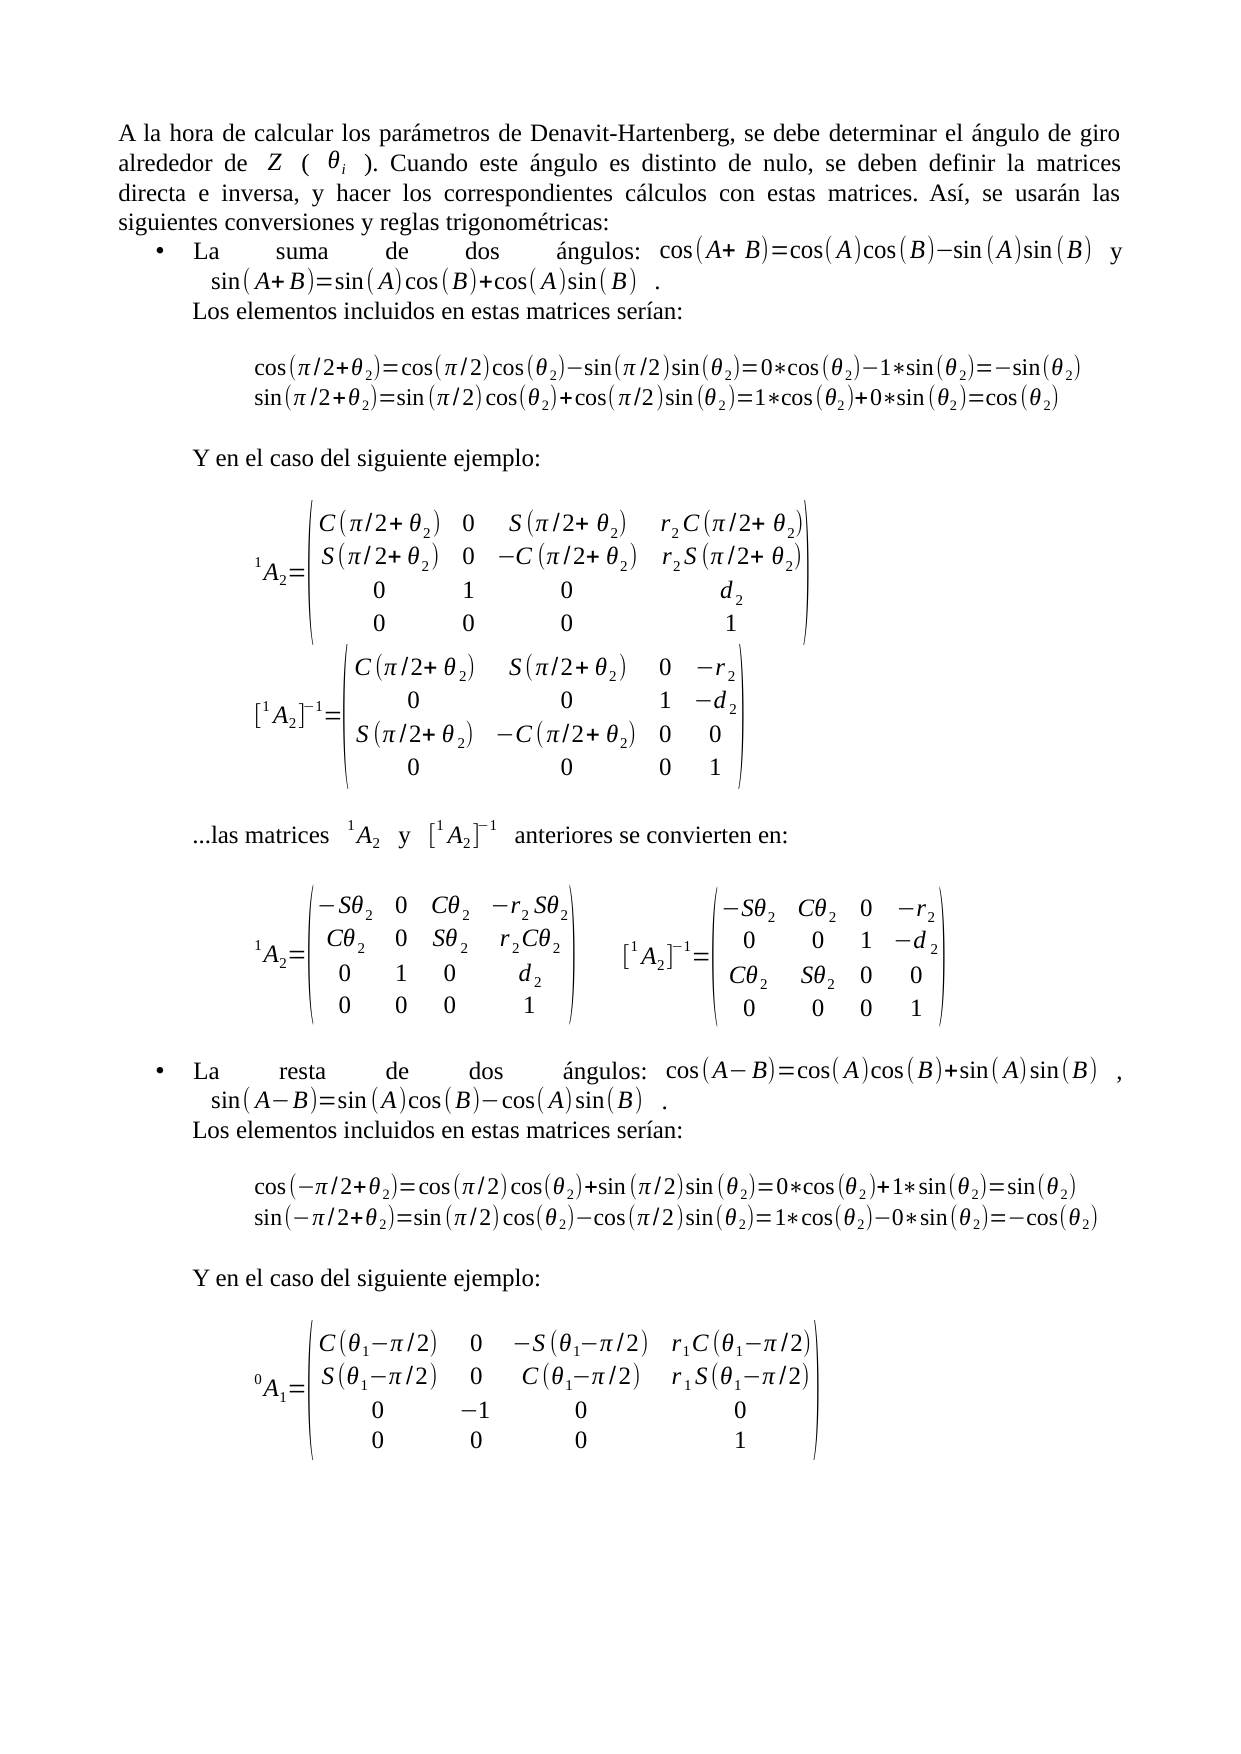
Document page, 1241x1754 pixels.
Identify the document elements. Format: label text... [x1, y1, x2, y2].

text A la hora de calcular los parámetros de Denavit-Hartenberg, se debe determinar el ángulo de giro alrededor de(). Cuando este ángulo es distinto de nulo, se deben definir la matrices directa e inversa, y hacer los correspondientes cálculos con estas matrices. Así, se usarán las siguientes conversiones y reglas trigonométricas: [118, 118, 1122, 236]
list La resta de dos ángulos:, . [156, 1055, 1122, 1115]
text Y en el caso del siguiente ejemplo: [192, 1263, 1122, 1291]
text Los elementos incluidos en estas matrices serían: [192, 1115, 1122, 1144]
text Y en el caso del siguiente ejemplo: [192, 443, 1122, 472]
text ...las matricesyanteriores se convierten en: [192, 817, 1122, 852]
list La suma de dos ángulos:y. [156, 236, 1122, 296]
text Los elementos incluidos en estas matrices serían: [192, 296, 1122, 324]
